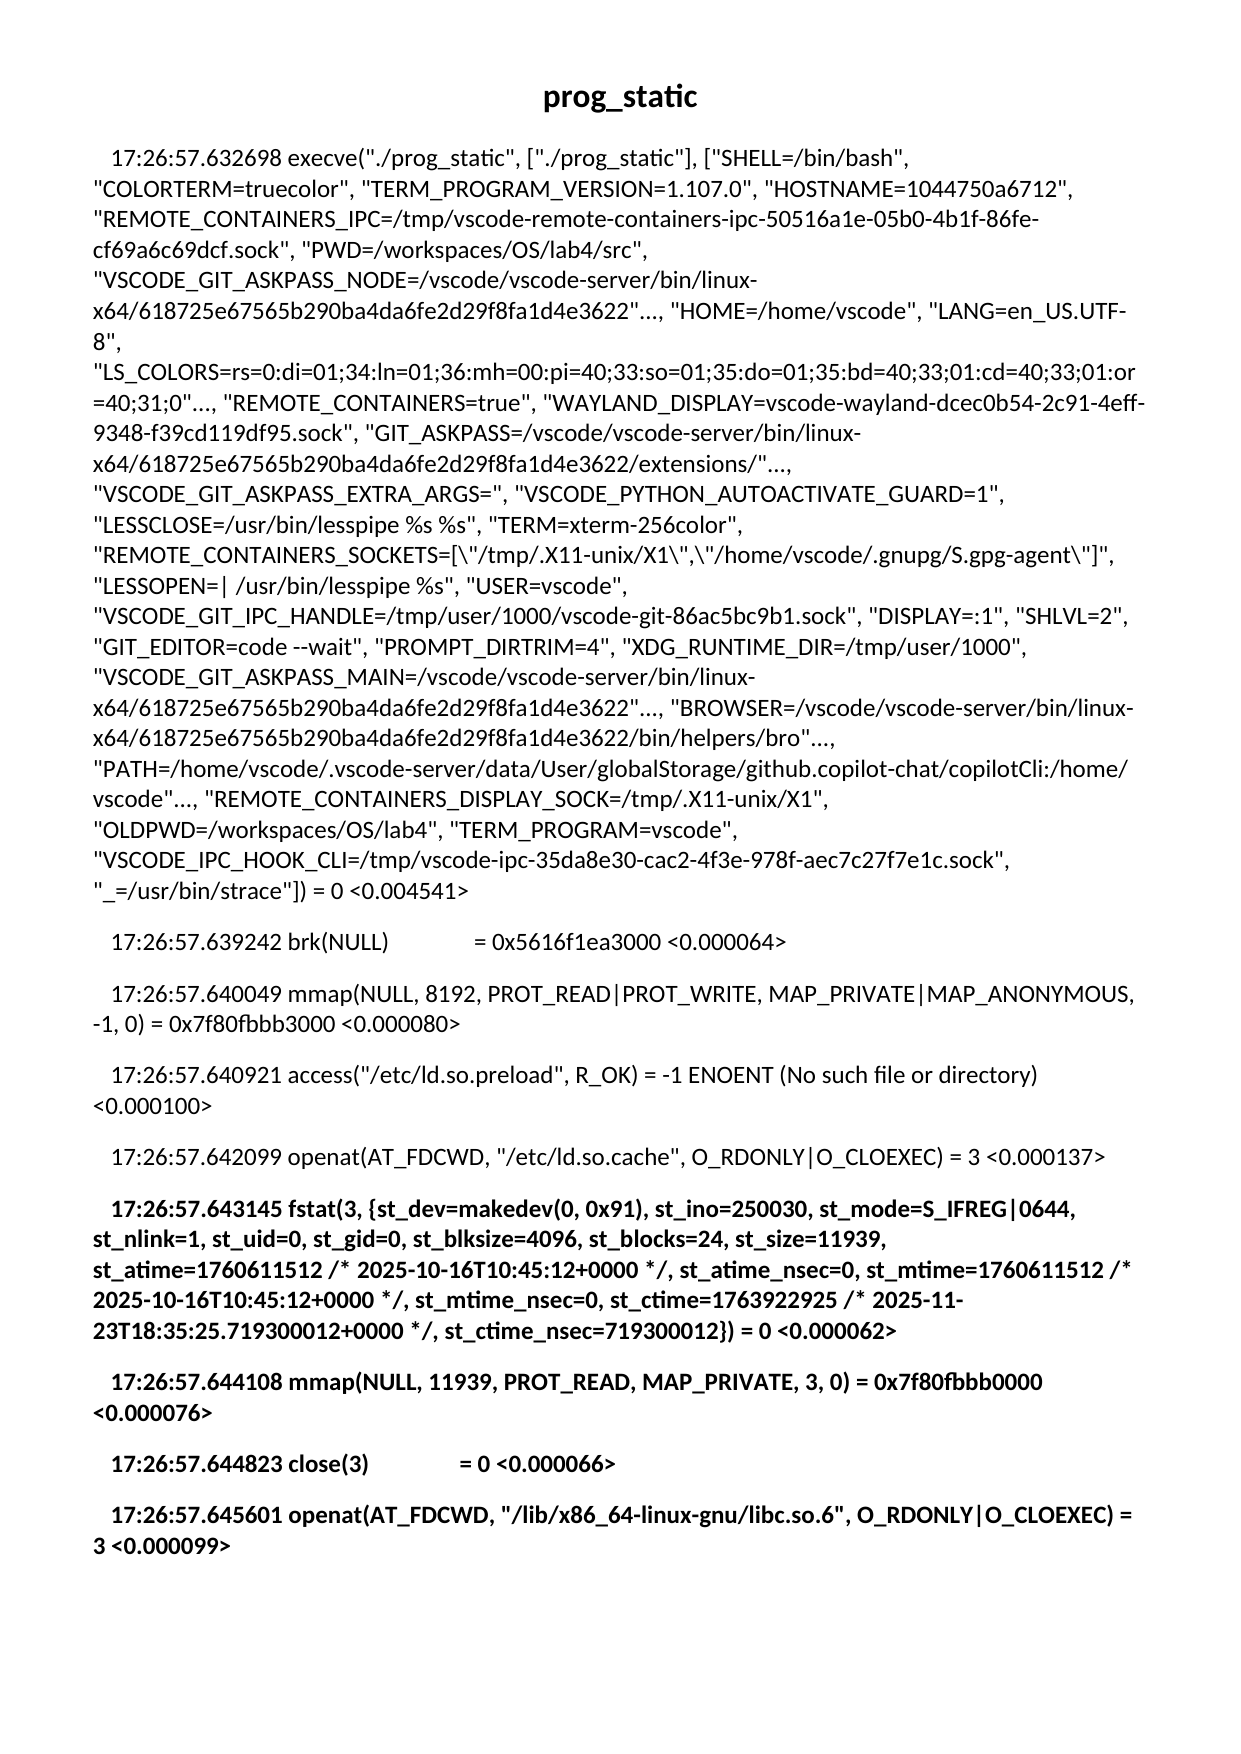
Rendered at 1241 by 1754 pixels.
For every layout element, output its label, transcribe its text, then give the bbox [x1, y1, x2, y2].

text 17:26:57.640921 access("/etc/ld.so.preload", R_OK) = -1 ENOENT (No such file or directory) <0.000100> [93, 1060, 1147, 1121]
text 17:26:57.644823 close(3) = 0 <0.000066> [93, 1448, 1147, 1479]
text 17:26:57.643145 fstat(3, {st_dev=makedev(0, 0x91), st_ino=250030, st_mode=S_IFREG|0644, st_nlink=1, st_uid=0, st_gid=0, st_blksize=4096, st_blocks=24, st_size=11939, st_atime=1760611512 /* 2025-10-16T10:45:12+0000 */, st_atime_nsec=0, st_mtime=1760611512 /* 2025-10-16T10:45:12+0000 */, st_mtime_nsec=0, st_ctime=1763922925 /* 2025-11-23T18:35:25.719300012+0000 */, st_ctime_nsec=719300012}) = 0 <0.000062> [93, 1193, 1147, 1346]
text 17:26:57.640049 mmap(NULL, 8192, PROT_READ|PROT_WRITE, MAP_PRIVATE|MAP_ANONYMOUS, -1, 0) = 0x7f80fbbb3000 <0.000080> [93, 978, 1147, 1039]
text 17:26:57.639242 brk(NULL) = 0x5616f1ea3000 <0.000064> [93, 926, 1147, 957]
text 17:26:57.632698 execve("./prog_static", ["./prog_static"], ["SHELL=/bin/bash", "COLORTERM=truecolor", "TERM_PROGRAM_VERSION=1.107.0", "HOSTNAME=1044750a6712", "REMOTE_CONTAINERS_IPC=/tmp/vscode-remote-containers-ipc-50516a1e-05b0-4b1f-86fe-cf69a6c69dcf.sock", "PWD=/workspaces/OS/lab4/src", "VSCODE_GIT_ASKPASS_NODE=/vscode/vscode-server/bin/linux-x64/618725e67565b290ba4da6fe2d29f8fa1d4e3622"..., "HOME=/home/vscode", "LANG=en_US.UTF-8", "LS_COLORS=rs=0:di=01;34:ln=01;36:mh=00:pi=40;33:so=01;35:do=01;35:bd=40;33;01:cd=40;33;01:or=40;31;0"..., "REMOTE_CONTAINERS=true", "WAYLAND_DISPLAY=vscode-wayland-dcec0b54-2c91-4eff-9348-f39cd119df95.sock", "GIT_ASKPASS=/vscode/vscode-server/bin/linux-x64/618725e67565b290ba4da6fe2d29f8fa1d4e3622/extensions/"..., "VSCODE_GIT_ASKPASS_EXTRA_ARGS=", "VSCODE_PYTHON_AUTOACTIVATE_GUARD=1", "LESSCLOSE=/usr/bin/lesspipe %s %s", "TERM=xterm-256color", "REMOTE_CONTAINERS_SOCKETS=[\"/tmp/.X11-unix/X1\",\"/home/vscode/.gnupg/S.gpg-agent\"]", "LESSOPEN=| /usr/bin/lesspipe %s", "USER=vscode", "VSCODE_GIT_IPC_HANDLE=/tmp/user/1000/vscode-git-86ac5bc9b1.sock", "DISPLAY=:1", "SHLVL=2", "GIT_EDITOR=code --wait", "PROMPT_DIRTRIM=4", "XDG_RUNTIME_DIR=/tmp/user/1000", "VSCODE_GIT_ASKPASS_MAIN=/vscode/vscode-server/bin/linux-x64/618725e67565b290ba4da6fe2d29f8fa1d4e3622"..., "BROWSER=/vscode/vscode-server/bin/linux-x64/618725e67565b290ba4da6fe2d29f8fa1d4e3622/bin/helpers/bro"..., "PATH=/home/vscode/.vscode-server/data/User/globalStorage/github.copilot-chat/copilotCli:/home/vscode"..., "REMOTE_CONTAINERS_DISPLAY_SOCK=/tmp/.X11-unix/X1", "OLDPWD=/workspaces/OS/lab4", "TERM_PROGRAM=vscode", "VSCODE_IPC_HOOK_CLI=/tmp/vscode-ipc-35da8e30-cac2-4f3e-978f-aec7c27f7e1c.sock", "_=/usr/bin/strace"]) = 0 <0.004541> [93, 143, 1147, 906]
text 17:26:57.644108 mmap(NULL, 11939, PROT_READ, MAP_PRIVATE, 3, 0) = 0x7f80fbbb0000 <0.000076> [93, 1366, 1147, 1427]
text 17:26:57.645601 openat(AT_FDCWD, "/lib/x86_64-linux-gnu/libc.so.6", O_RDONLY|O_CLOEXEC) = 3 <0.000099> [93, 1499, 1147, 1561]
text prog_static [93, 75, 1147, 116]
text 17:26:57.642099 openat(AT_FDCWD, "/etc/ld.so.cache", O_RDONLY|O_CLOEXEC) = 3 <0.000137> [93, 1142, 1147, 1172]
